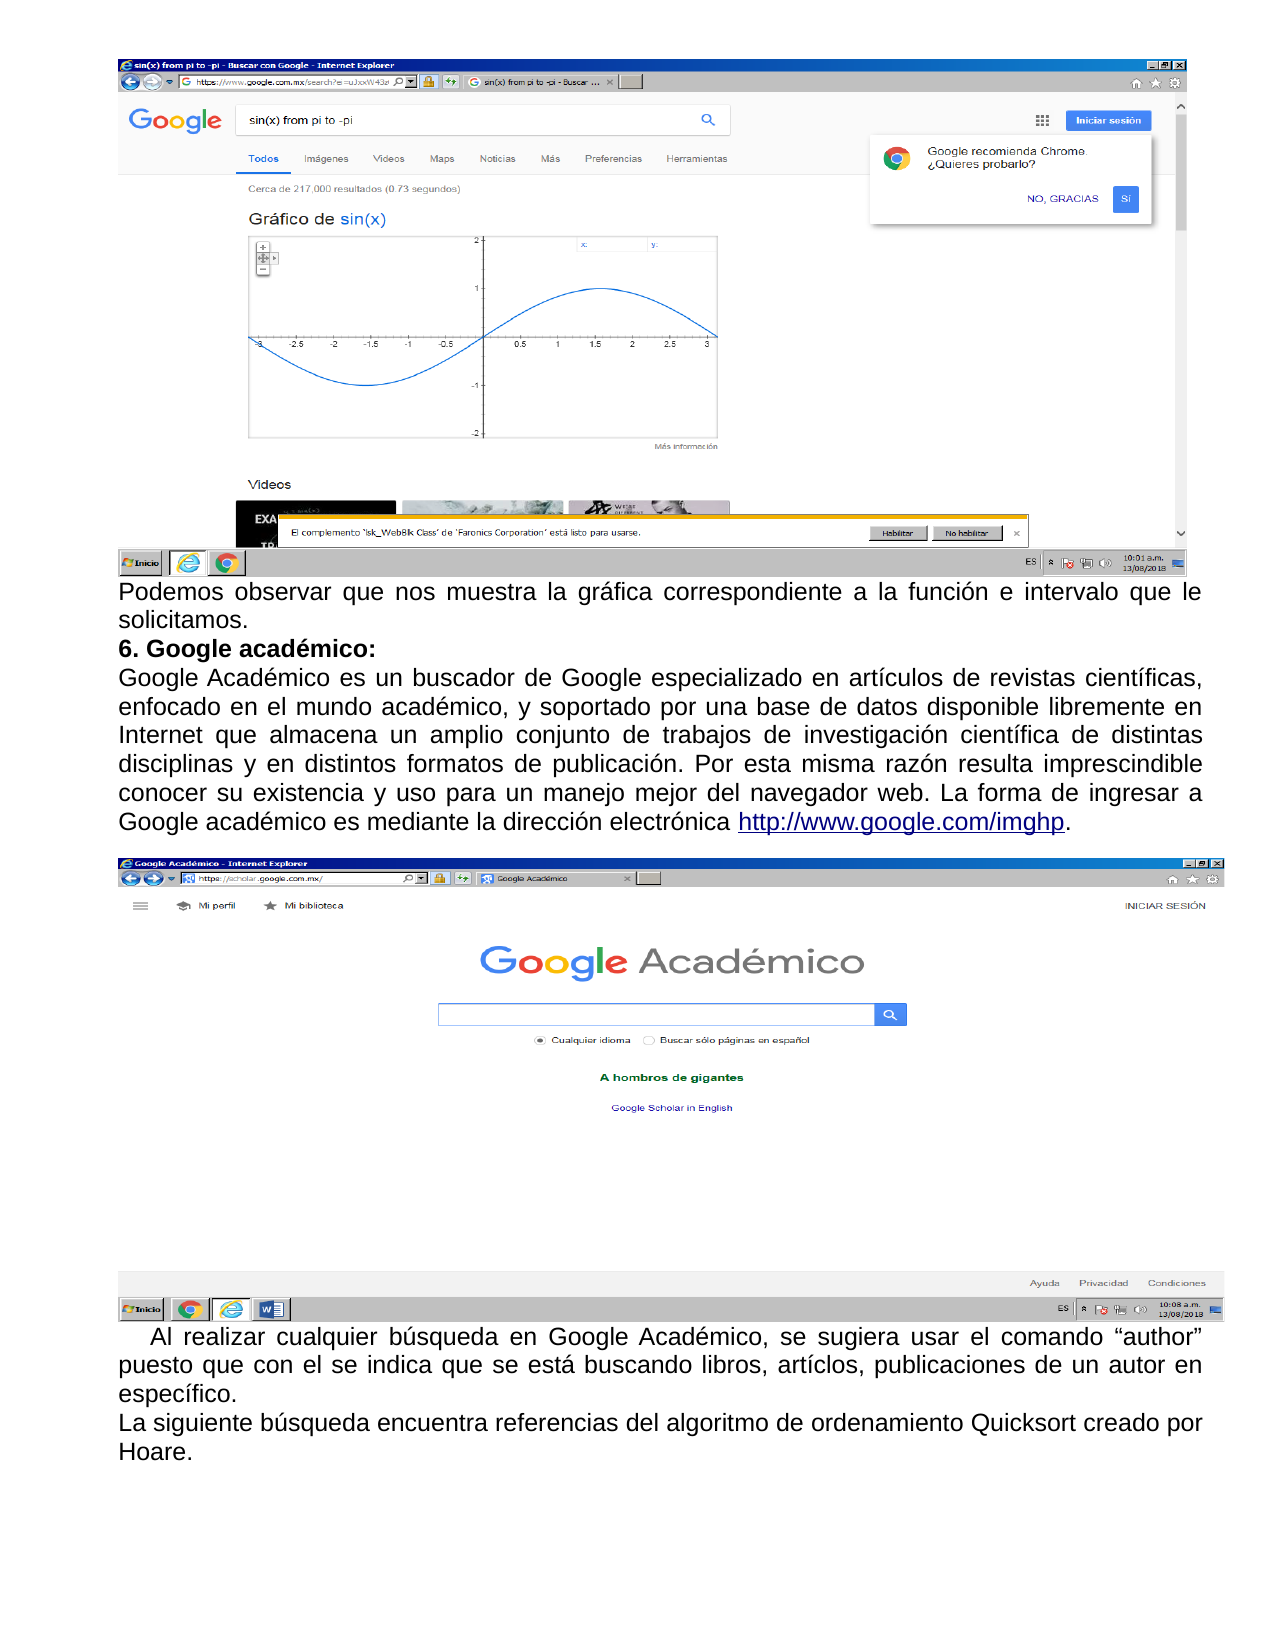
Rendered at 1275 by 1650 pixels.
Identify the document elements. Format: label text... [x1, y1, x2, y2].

text La siguiente búsqueda encuentra referencias del algoritmo de ordenamiento Quicksort creado por Hoare. [118, 1408, 1205, 1465]
text Al realizar cualquier búsqueda en Google Académico, se sugiera usar el comando “author” puesto que con el se indica que se está buscando libros, artíclos, publicaciones de un autor en específico. [118, 1322, 1205, 1408]
text Podemos observar que nos muestra la gráfica correspondiente a la función e intervalo que le solicitamos. [118, 577, 1205, 634]
text Google Académico es un buscador de Google especializado en artículos de revistas científicas, enfocado en el mundo académico, y soportado por una base de datos disponible libremente en Internet que almacena un amplio conjunto de trabajos de investigación científica de distintas disciplinas y en distintos formatos de publicación. Por esta misma razón resulta imprescindible conocer su existencia y uso para un manejo mejor del navegador web. La forma de ingresar a Google académico es mediante la dirección electrónica http://www.google.com/imghp. [118, 663, 1205, 836]
text 6. Google académico: [118, 634, 1205, 663]
